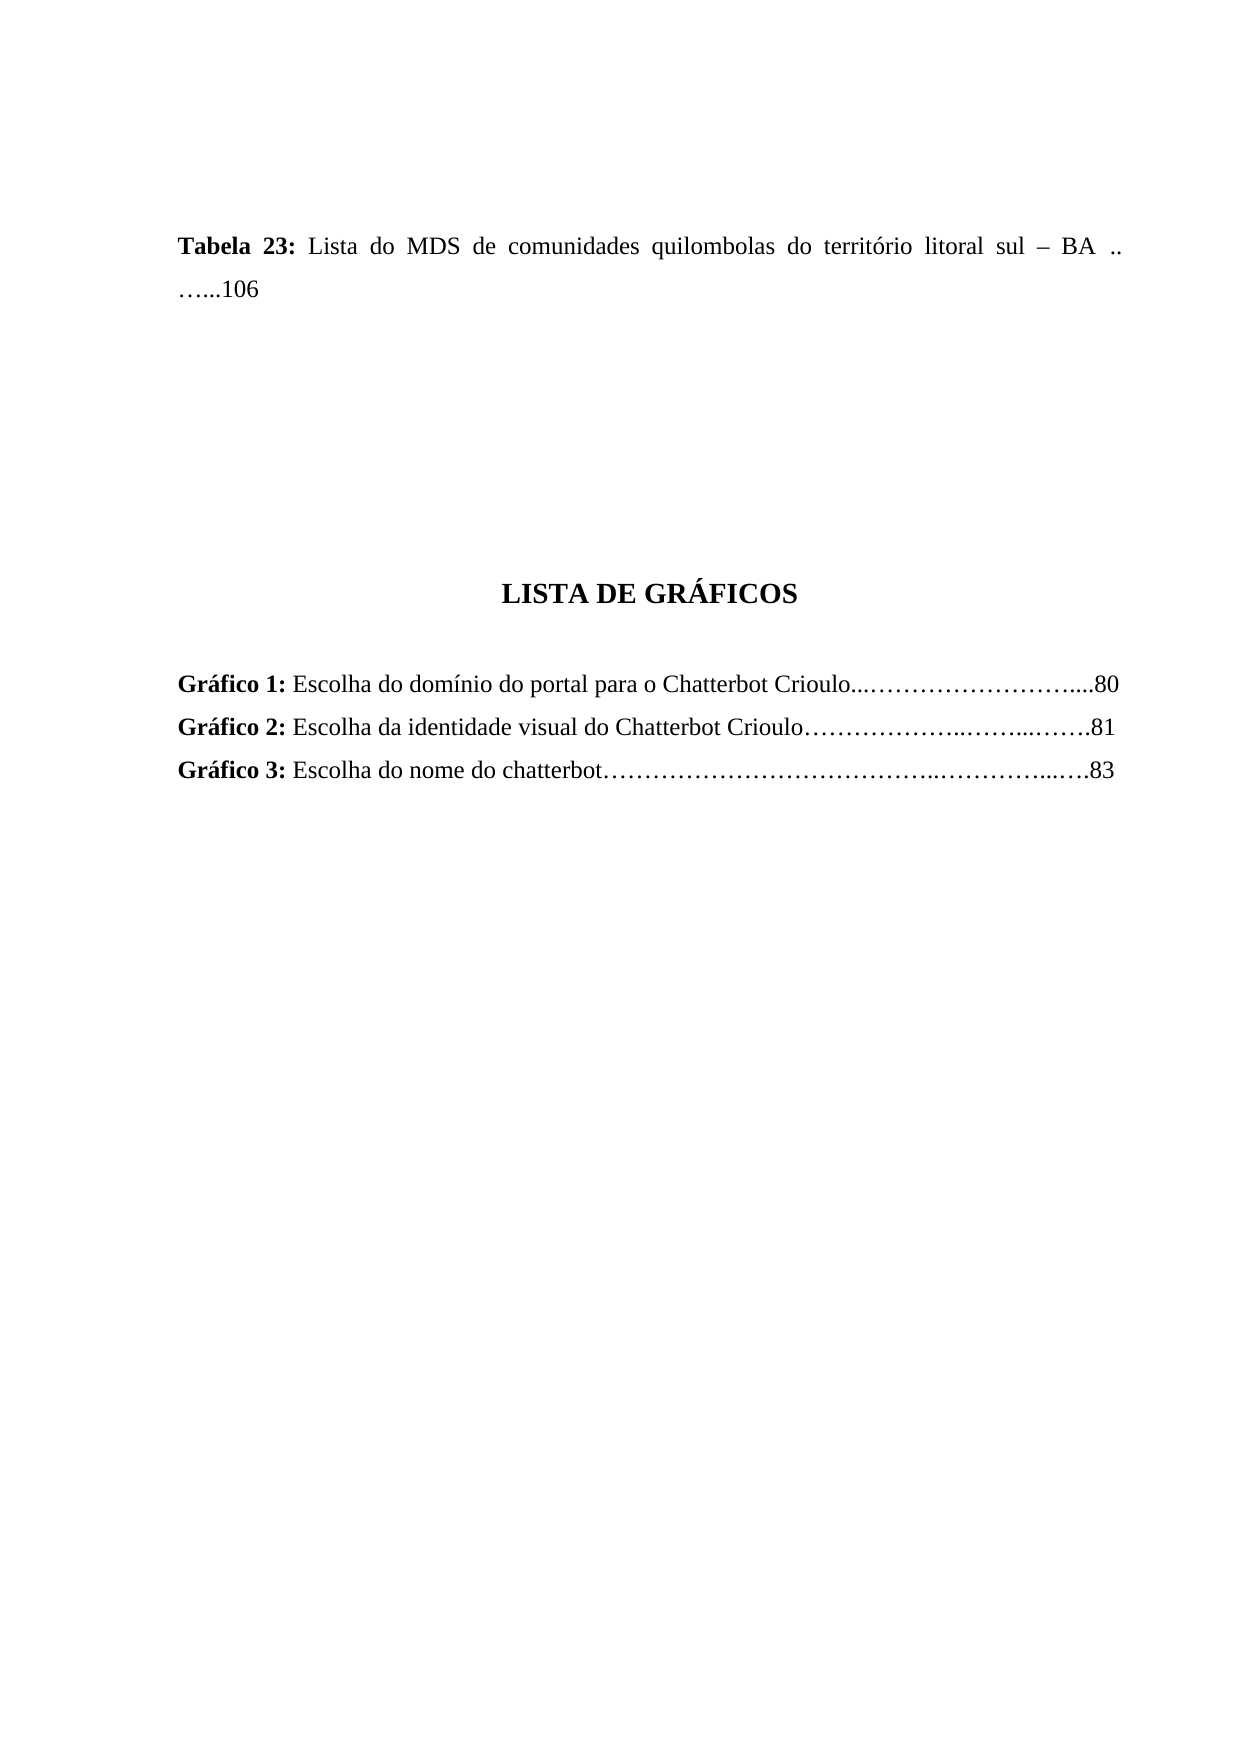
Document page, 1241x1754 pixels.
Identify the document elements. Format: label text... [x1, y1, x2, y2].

text Tabela 23: Lista do MDS de comunidades quilombolas do território litoral sul – BA ..…...106 [177, 231, 1122, 303]
text Gráfico 1: Escolha do domínio do portal para o Chatterbot Crioulo...……………………....80 [177, 669, 1122, 698]
text Gráfico 3: Escolha do nome do chatterbot…………………………………..…………...….83 [177, 755, 1122, 784]
text LISTA DE GRÁFICOS [177, 576, 1122, 609]
text Gráfico 2: Escolha da identidade visual do Chatterbot Crioulo………………..……...…….81 [177, 712, 1122, 741]
